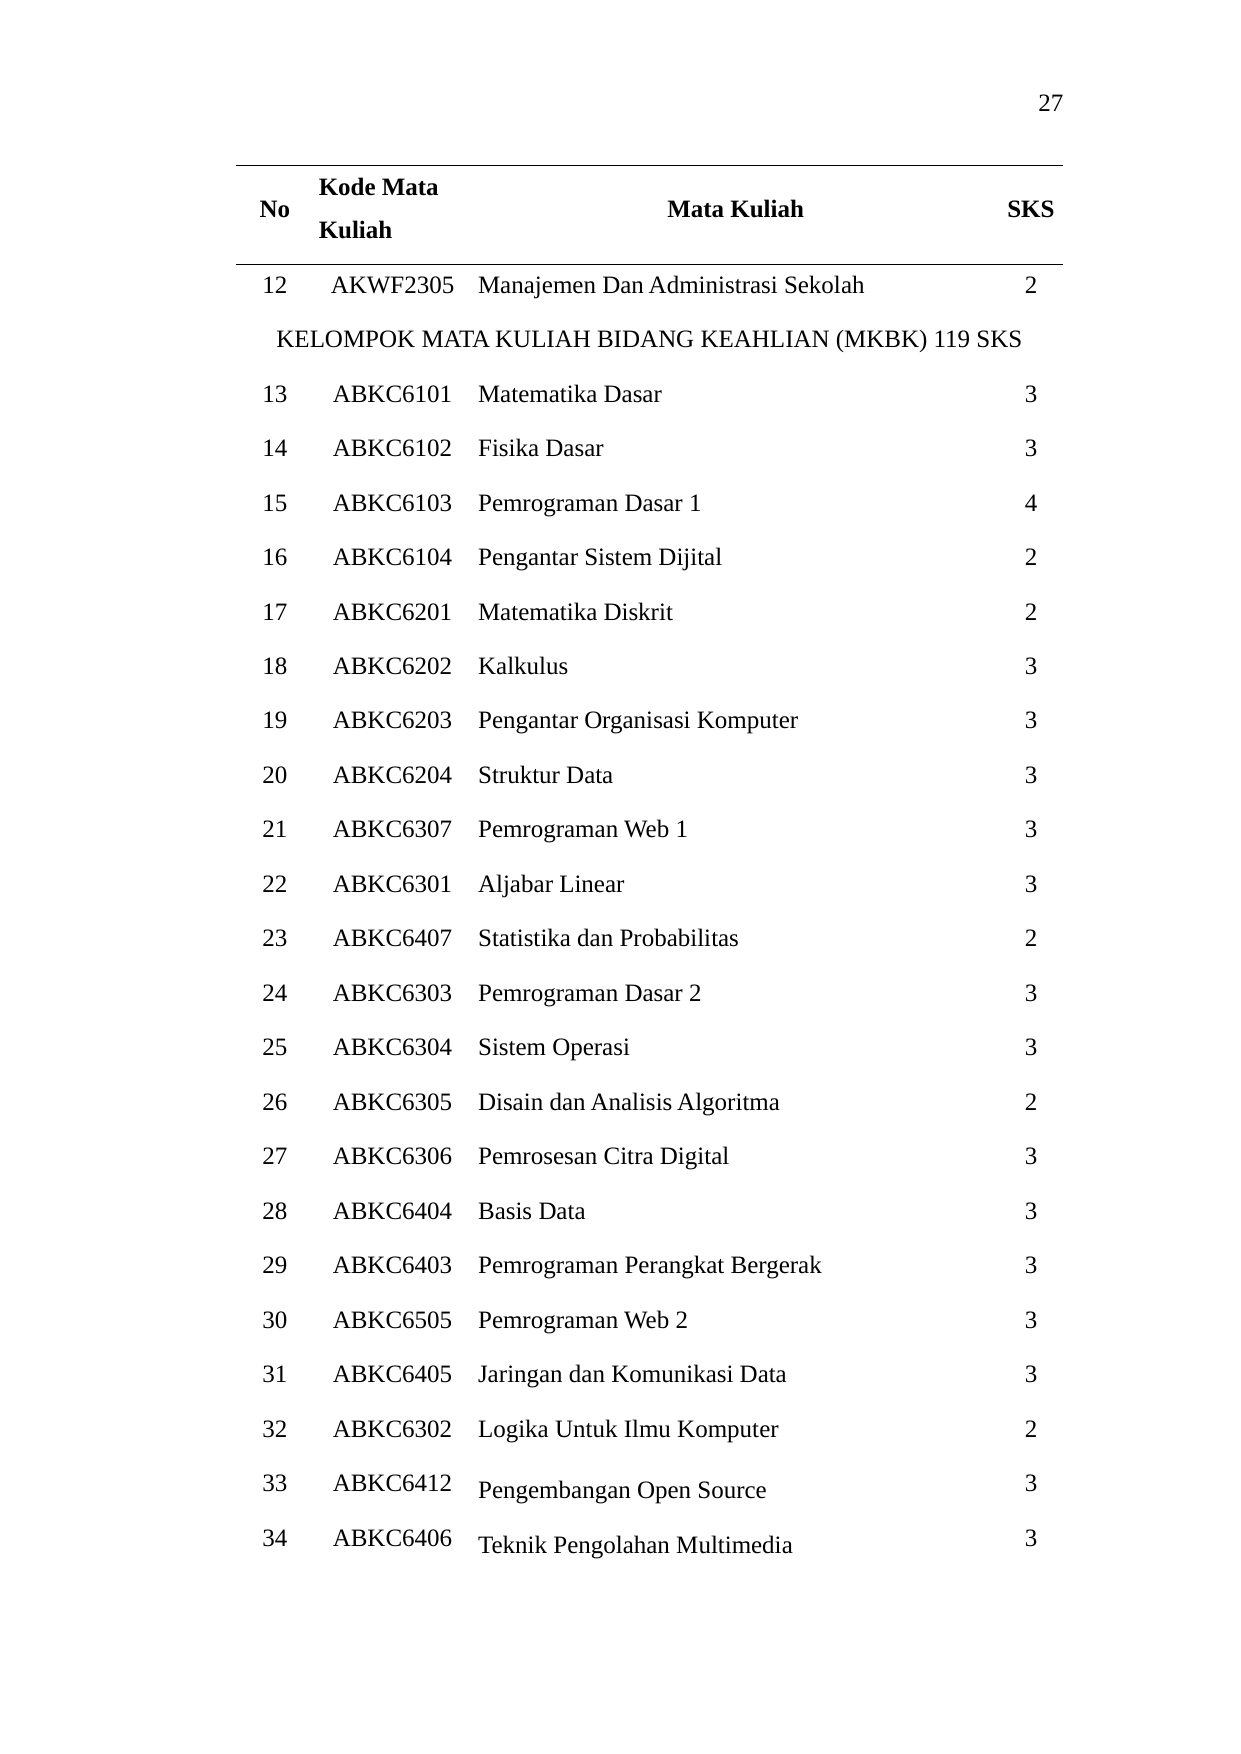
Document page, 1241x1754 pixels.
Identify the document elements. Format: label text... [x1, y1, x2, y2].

table_cell 3 [999, 373, 1063, 427]
table_cell 3 [999, 1027, 1063, 1081]
table_cell 3 [999, 863, 1063, 918]
table_cell 26 [236, 1081, 313, 1136]
table_cell 2 [999, 1081, 1063, 1136]
table_cell 3 [999, 1517, 1063, 1571]
table_cell Pemrograman Dasar 1 [472, 482, 999, 536]
table_cell 22 [236, 863, 313, 918]
table_cell Sistem Operasi [472, 1027, 999, 1081]
table_cell Struktur Data [472, 754, 999, 809]
table_cell ABKC6505 [313, 1299, 472, 1353]
table_cell 30 [236, 1299, 313, 1353]
table_cell ABKC6307 [313, 809, 472, 863]
table_cell Pemrosesan Citra Digital [472, 1136, 999, 1190]
table_cell 21 [236, 809, 313, 863]
table_header No [236, 166, 313, 264]
table_cell Pengembangan Open Source [472, 1463, 999, 1517]
table_cell AKWF2305 [313, 265, 472, 318]
table_cell 32 [236, 1408, 313, 1462]
table_cell 3 [999, 972, 1063, 1027]
table_cell 3 [999, 1136, 1063, 1190]
table_cell 12 [236, 265, 313, 318]
table_cell Jaringan dan Komunikasi Data [472, 1354, 999, 1408]
table_cell ABKC6204 [313, 754, 472, 809]
table_cell 13 [236, 373, 313, 427]
table_cell 3 [999, 1245, 1063, 1299]
table_cell Pemrograman Perangkat Bergerak [472, 1245, 999, 1299]
table_cell ABKC6103 [313, 482, 472, 536]
table_cell 20 [236, 754, 313, 809]
table_cell 3 [999, 1354, 1063, 1408]
table_cell ABKC6302 [313, 1408, 472, 1462]
table_cell 3 [999, 1299, 1063, 1353]
table_cell 28 [236, 1190, 313, 1244]
table_cell ABKC6104 [313, 536, 472, 591]
table_cell 2 [999, 591, 1063, 645]
table_cell ABKC6407 [313, 918, 472, 972]
table_cell ABKC6201 [313, 591, 472, 645]
table_cell ABKC6405 [313, 1354, 472, 1408]
table_cell 2 [999, 1408, 1063, 1462]
table_cell 3 [999, 645, 1063, 700]
table_cell 3 [999, 1463, 1063, 1517]
table_cell Aljabar Linear [472, 863, 999, 918]
table_cell 2 [999, 536, 1063, 591]
table_cell ABKC6301 [313, 863, 472, 918]
table_cell 34 [236, 1517, 313, 1571]
table_cell Pengantar Organisasi Komputer [472, 700, 999, 754]
table_cell ABKC6101 [313, 373, 472, 427]
table_cell 16 [236, 536, 313, 591]
table_cell Pengantar Sistem Dijital [472, 536, 999, 591]
table_cell 33 [236, 1463, 313, 1517]
table_cell ABKC6203 [313, 700, 472, 754]
table_cell 3 [999, 428, 1063, 482]
table_cell 19 [236, 700, 313, 754]
table_cell ABKC6412 [313, 1463, 472, 1517]
table_cell ABKC6303 [313, 972, 472, 1027]
table_cell Logika Untuk Ilmu Komputer [472, 1408, 999, 1462]
table_cell 15 [236, 482, 313, 536]
table_cell Pemrograman Web 1 [472, 809, 999, 863]
table_cell ABKC6202 [313, 645, 472, 700]
table_cell ABKC6306 [313, 1136, 472, 1190]
table_cell ABKC6404 [313, 1190, 472, 1244]
table_cell 3 [999, 700, 1063, 754]
table_cell 14 [236, 428, 313, 482]
table_cell 17 [236, 591, 313, 645]
table_cell 24 [236, 972, 313, 1027]
table_cell 27 [236, 1136, 313, 1190]
table_cell 3 [999, 809, 1063, 863]
table_cell 18 [236, 645, 313, 700]
table_cell ABKC6403 [313, 1245, 472, 1299]
table_cell Manajemen Dan Administrasi Sekolah [472, 265, 999, 318]
table_cell Statistika dan Probabilitas [472, 918, 999, 972]
table_cell 3 [999, 1190, 1063, 1244]
table_cell 29 [236, 1245, 313, 1299]
table_cell Pemrograman Dasar 2 [472, 972, 999, 1027]
table_header Kode Mata Kuliah [313, 166, 472, 264]
table_cell Matematika Diskrit [472, 591, 999, 645]
table_cell 4 [999, 482, 1063, 536]
table_cell 23 [236, 918, 313, 972]
table_cell ABKC6102 [313, 428, 472, 482]
table_cell ABKC6406 [313, 1517, 472, 1571]
table_cell Fisika Dasar [472, 428, 999, 482]
table_cell ABKC6305 [313, 1081, 472, 1136]
table_cell Basis Data [472, 1190, 999, 1244]
table_cell 3 [999, 754, 1063, 809]
table_cell 25 [236, 1027, 313, 1081]
table_cell Teknik Pengolahan Multimedia [472, 1517, 999, 1571]
table_cell 31 [236, 1354, 313, 1408]
table_cell Kalkulus [472, 645, 999, 700]
table_cell 2 [999, 918, 1063, 972]
table_cell 2 [999, 265, 1063, 318]
table_cell Pemrograman Web 2 [472, 1299, 999, 1353]
table_cell Disain dan Analisis Algoritma [472, 1081, 999, 1136]
table_cell ABKC6304 [313, 1027, 472, 1081]
table_cell KELOMPOK MATA KULIAH BIDANG KEAHLIAN (MKBK) 119 SKS [236, 319, 1063, 373]
table_header Mata Kuliah [472, 166, 999, 264]
table_header SKS [999, 166, 1063, 264]
table_cell Matematika Dasar [472, 373, 999, 427]
